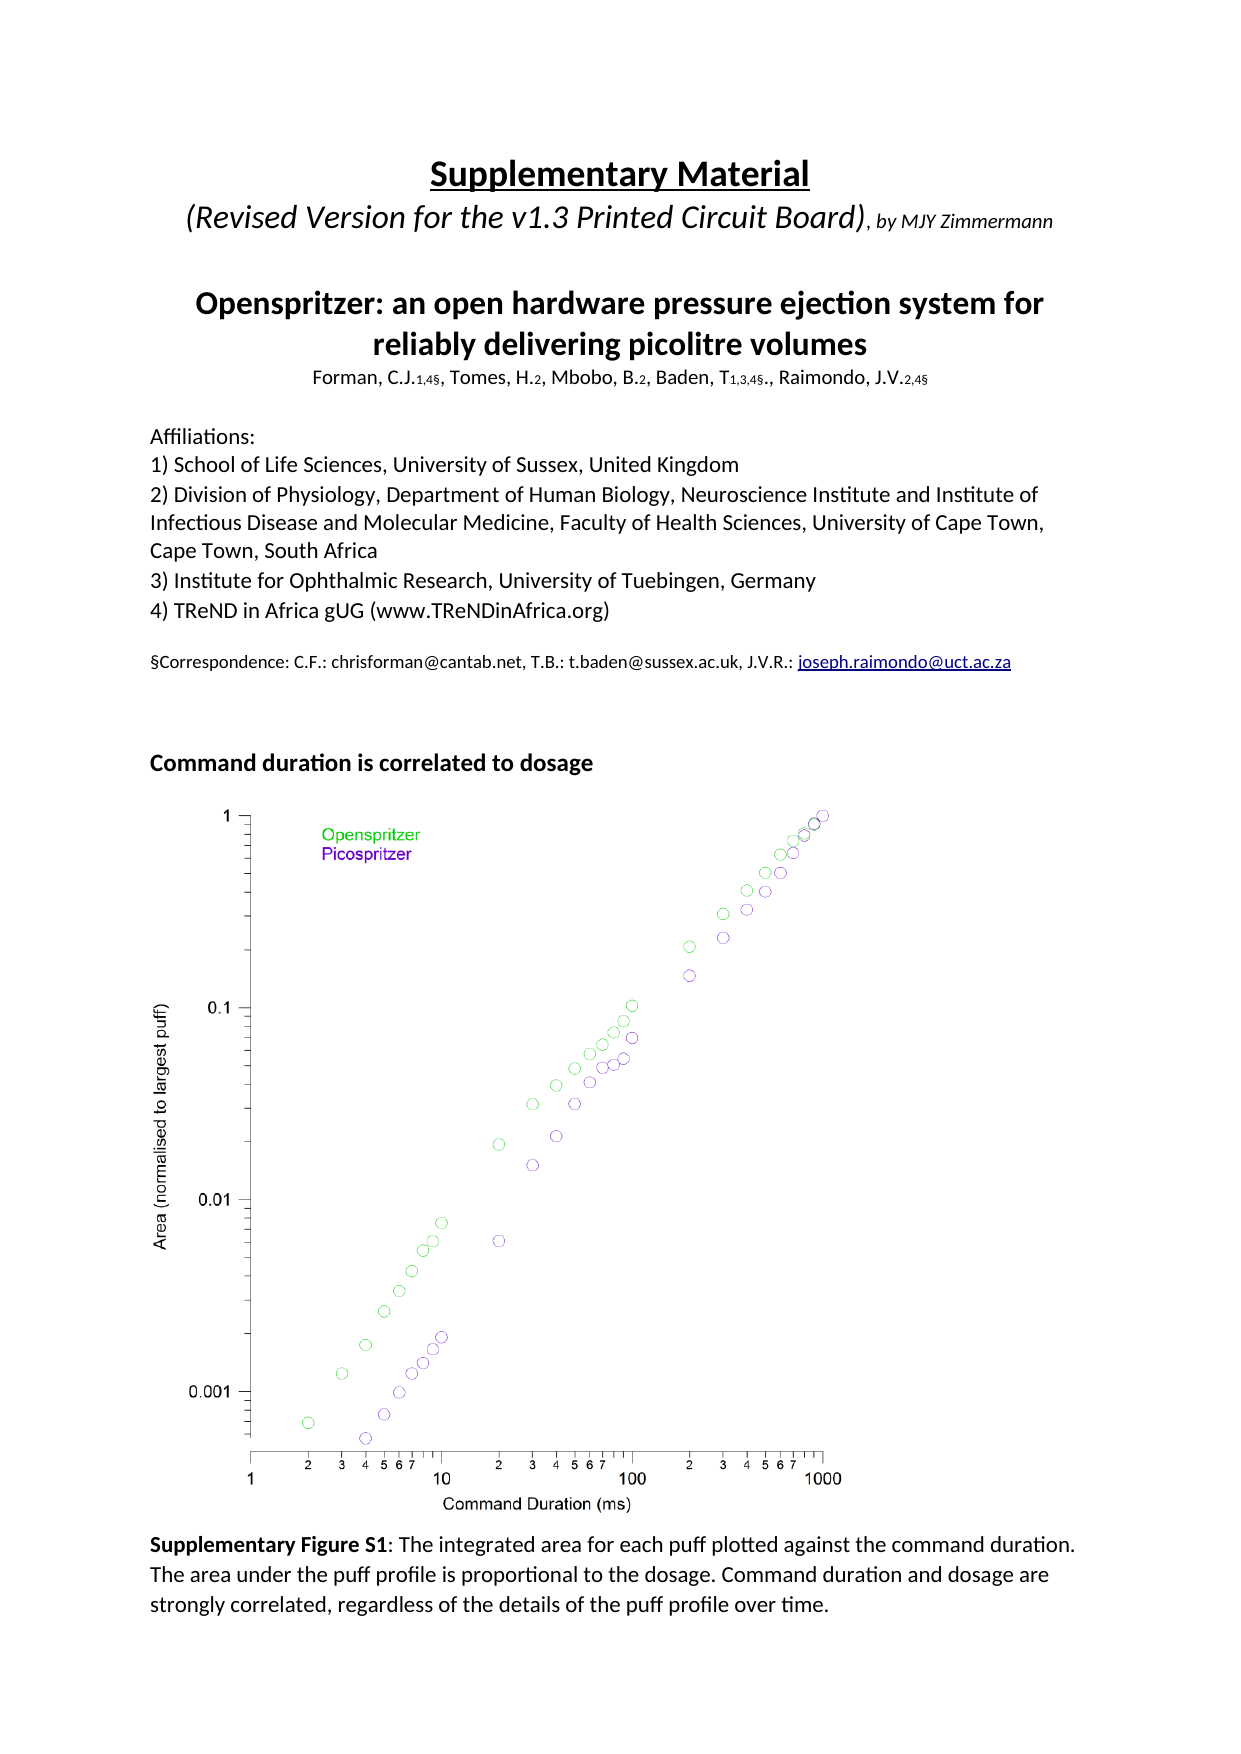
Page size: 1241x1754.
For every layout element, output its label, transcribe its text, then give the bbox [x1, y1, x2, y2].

text 1) School of Life Sciences, University of Sussex, United Kingdom [150, 450, 1090, 478]
text Supplementary Material [150, 150, 1090, 196]
text 4) TReND in Africa gUG (www.TReNDinAfrica.org) [150, 596, 1090, 624]
text 3) Institute for Ophthalmic Research, University of Tuebingen, Germany [150, 566, 1090, 594]
text Affiliations: [150, 422, 1090, 450]
text Forman, C.J.1,4§, Tomes, H.2, Mbobo, B.2, Baden, T1,3,4§., Raimondo, J.V.2,4§ [150, 364, 1090, 389]
text §Correspondence: C.F.: chrisforman@cantab.net, T.B.: t.baden@sussex.ac.uk, J.V.R.: joseph.raimondo@uct.ac.za [150, 650, 1090, 673]
text 2) Division of Physiology, Department of Human Biology, Neuroscience Institute and Institute of Infectious Disease and Molecular Medicine, Faculty of Health Sciences, University of Cape Town, Cape Town, South Africa [150, 480, 1090, 564]
text (Revised Version for the v1.3 Printed Circuit Board), by MJY Zimmermann [150, 196, 1090, 237]
text Command duration is correlated to dosage [150, 747, 1090, 778]
text Supplementary Figure S1: The integrated area for each puff plotted against the command duration. The area under the puff profile is proportional to the dosage. Command duration and dosage are strongly correlated, regardless of the details of the puff profile over time. [150, 1531, 1090, 1618]
text Openspritzer: an open hardware pressure ejection system for reliably delivering picolitre volumes [150, 282, 1090, 364]
